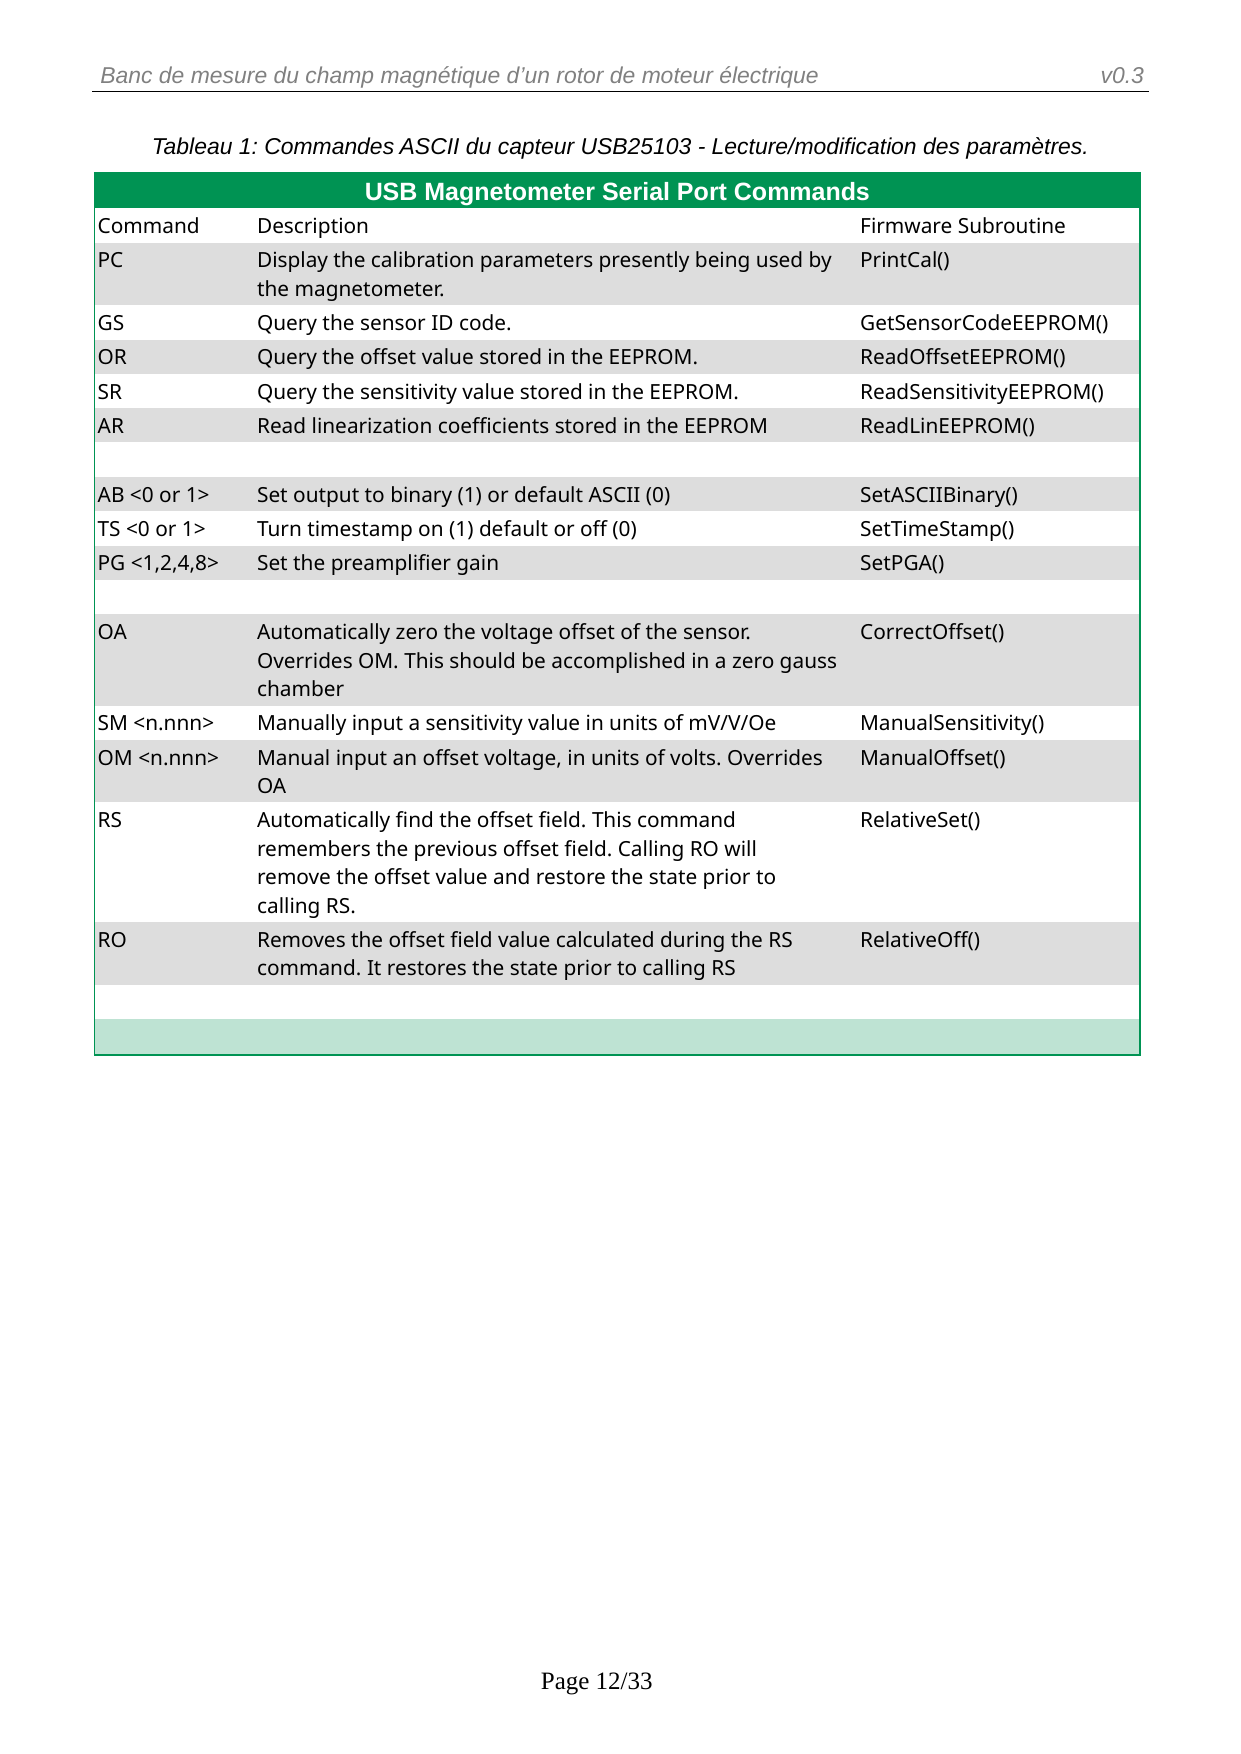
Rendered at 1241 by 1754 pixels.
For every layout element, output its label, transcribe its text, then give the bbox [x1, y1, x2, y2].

table_cell GetSensorCodeEEPROM() [857, 305, 1139, 339]
table_cell [857, 1019, 1139, 1054]
table_cell SM <n.nnn> [95, 706, 254, 740]
table_cell SetPGA() [857, 546, 1139, 580]
table_cell [95, 1019, 254, 1054]
table_cell Turn timestamp on (1) default or off (0) [254, 511, 857, 546]
table_cell [857, 985, 1139, 1019]
table_cell [254, 443, 857, 477]
table_cell Manual input an offset voltage, in units of volts. Overrides OA [254, 740, 857, 802]
table_cell GS [95, 305, 254, 339]
table_cell [254, 985, 857, 1019]
table_cell CorrectOffset() [857, 614, 1139, 706]
table_cell AB <0 or 1> [95, 477, 254, 511]
table_cell RelativeSet() [857, 803, 1139, 922]
table_cell [95, 985, 254, 1019]
table_cell Display the calibration parameters presently being used by the magnetometer. [254, 243, 857, 305]
table_cell PG <1,2,4,8> [95, 546, 254, 580]
table_cell Description [254, 208, 857, 243]
table_cell [857, 580, 1139, 614]
table_cell ManualOffset() [857, 740, 1139, 802]
table_cell OR [95, 340, 254, 374]
table_cell Manually input a sensitivity value in units of mV/V/Oe [254, 706, 857, 740]
table_cell Query the offset value stored in the EEPROM. [254, 340, 857, 374]
table_cell ReadSensitivityEEPROM() [857, 374, 1139, 408]
table_cell Automatically find the offset field. This command remembers the previous offset field. Calling RO will remove the offset value and restore the state prior to calling RS. [254, 803, 857, 922]
table_cell Automatically zero the voltage offset of the sensor. Overrides OM. This should be accomplished in a zero gauss chamber [254, 614, 857, 706]
table_cell RS [95, 803, 254, 922]
table_cell [95, 443, 254, 477]
table_cell Firmware Subroutine [857, 208, 1139, 243]
table_cell AR [95, 408, 254, 442]
table_cell [857, 443, 1139, 477]
table_cell PrintCal() [857, 243, 1139, 305]
table_cell PC [95, 243, 254, 305]
table_cell ReadLinEEPROM() [857, 408, 1139, 442]
table_cell ManualSensitivity() [857, 706, 1139, 740]
table_cell Query the sensitivity value stored in the EEPROM. [254, 374, 857, 408]
table_cell SR [95, 374, 254, 408]
table_cell Command [95, 208, 254, 243]
table_cell ReadOffsetEEPROM() [857, 340, 1139, 374]
table_header USB Magnetometer Serial Port Commands [95, 174, 1139, 208]
table_cell RelativeOff() [857, 922, 1139, 985]
table_cell [254, 1019, 857, 1054]
table_cell OA [95, 614, 254, 706]
table_cell Read linearization coefficients stored in the EEPROM [254, 408, 857, 442]
table_cell SetTimeStamp() [857, 511, 1139, 546]
table_cell Removes the offset field value calculated during the RS command. It restores the state prior to calling RS [254, 922, 857, 985]
table_cell [95, 580, 254, 614]
table_cell Set the preamplifier gain [254, 546, 857, 580]
table_cell [254, 580, 857, 614]
table_cell SetASCIIBinary() [857, 477, 1139, 511]
table_cell Query the sensor ID code. [254, 305, 857, 339]
table_cell OM <n.nnn> [95, 740, 254, 802]
text Tableau 1: Commandes ASCII du capteur USB25103 - Lecture/modification des paramètres. [94, 133, 1146, 160]
table_cell TS <0 or 1> [95, 511, 254, 546]
table_cell RO [95, 922, 254, 985]
table_cell Set output to binary (1) or default ASCII (0) [254, 477, 857, 511]
